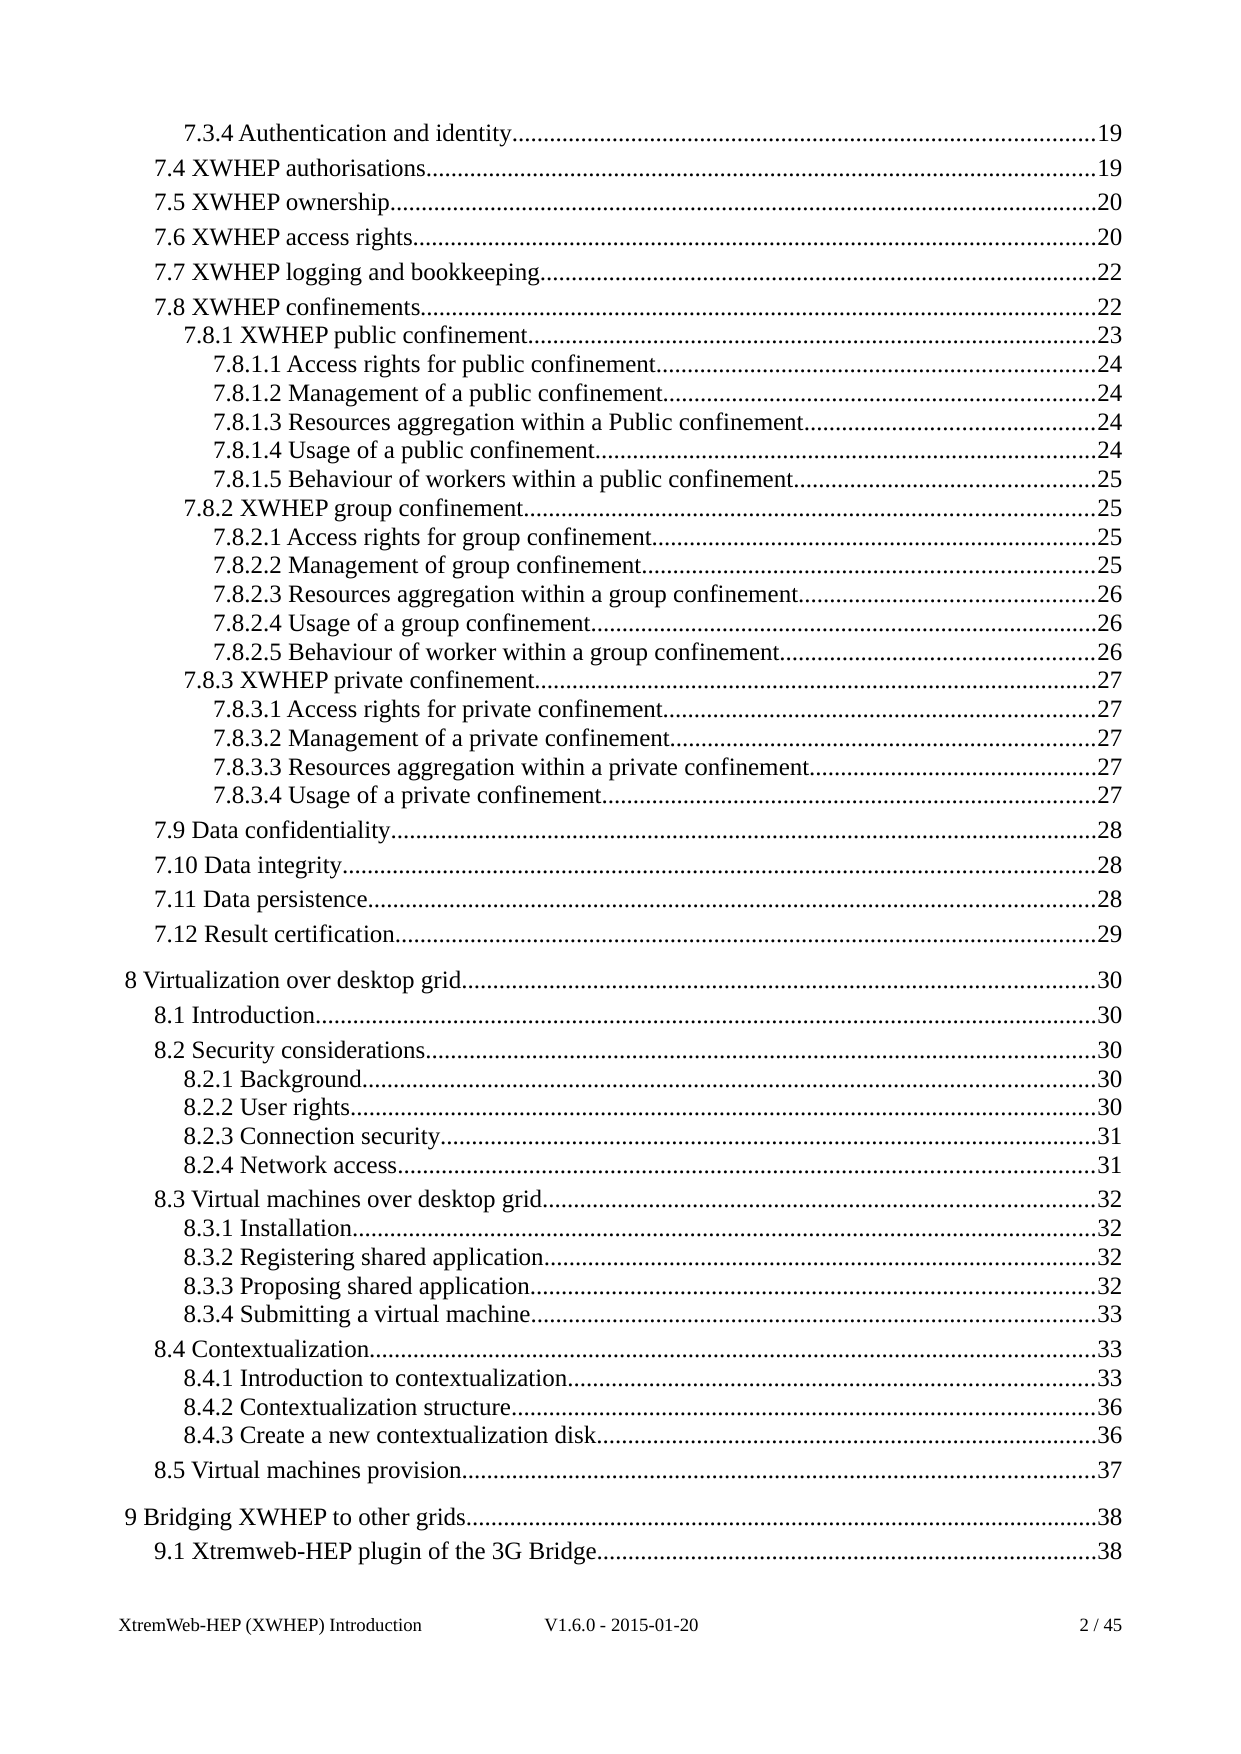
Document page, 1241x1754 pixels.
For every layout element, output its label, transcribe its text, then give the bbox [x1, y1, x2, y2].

text 7.8.1.1 Access rights for public confinement 24 [207, 349, 1122, 378]
text 7.8.3 XWHEP private confinement 27 [177, 665, 1122, 694]
text 8.2 Security considerations 30 [148, 1035, 1122, 1064]
text 7.8.1.3 Resources aggregation within a Public confinement 24 [207, 407, 1122, 435]
text 8.4 Contextualization 33 [148, 1334, 1122, 1363]
text 8.2.3 Connection security 31 [177, 1121, 1122, 1150]
text 8.3 Virtual machines over desktop grid 32 [148, 1184, 1122, 1213]
text 7.6 XWHEP access rights 20 [148, 222, 1122, 251]
text 8.4.2 Contextualization structure 36 [177, 1392, 1122, 1421]
text 9 Bridging XWHEP to other grids 38 [118, 1502, 1122, 1530]
text 7.8.3.1 Access rights for private confinement 27 [207, 694, 1122, 723]
text 8 Virtualization over desktop grid 30 [118, 966, 1122, 994]
text 7.8.2.4 Usage of a group confinement 26 [207, 608, 1122, 637]
text 9.1 Xtremweb-HEP plugin of the 3G Bridge 38 [148, 1536, 1122, 1565]
text 8.2.2 User rights 30 [177, 1092, 1122, 1121]
text 8.5 Virtual machines provision 37 [148, 1455, 1122, 1484]
text 7.8.2.5 Behaviour of worker within a group confinement 26 [207, 637, 1122, 665]
text 7.10 Data integrity 28 [148, 850, 1122, 878]
text 7.8.2.2 Management of group confinement 25 [207, 550, 1122, 579]
text 7.4 XWHEP authorisations 19 [148, 153, 1122, 182]
text 8.1 Introduction 30 [148, 1000, 1122, 1029]
text 7.5 XWHEP ownership 20 [148, 187, 1122, 216]
text 7.8.3.2 Management of a private confinement 27 [207, 723, 1122, 752]
text 8.4.3 Create a new contextualization disk 36 [177, 1421, 1122, 1449]
text 7.8.1.2 Management of a public confinement 24 [207, 378, 1122, 407]
text 7.8.2 XWHEP group confinement 25 [177, 493, 1122, 522]
text 7.3.4 Authentication and identity 19 [177, 118, 1122, 147]
text 7.8 XWHEP confinements 22 [148, 292, 1122, 320]
text 7.8.3.3 Resources aggregation within a private confinement 27 [207, 752, 1122, 780]
text 7.8.3.4 Usage of a private confinement 27 [207, 780, 1122, 809]
text 8.2.4 Network access 31 [177, 1150, 1122, 1179]
text 7.8.1 XWHEP public confinement 23 [177, 320, 1122, 349]
text 7.9 Data confidentiality 28 [148, 815, 1122, 844]
text 7.12 Result certification 29 [148, 919, 1122, 948]
text 8.3.4 Submitting a virtual machine 33 [177, 1299, 1122, 1328]
text 8.3.1 Installation 32 [177, 1213, 1122, 1242]
text 7.7 XWHEP logging and bookkeeping 22 [148, 257, 1122, 286]
text 7.11 Data persistence 28 [148, 884, 1122, 913]
text 8.3.2 Registering shared application 32 [177, 1242, 1122, 1271]
text 7.8.2.3 Resources aggregation within a group confinement 26 [207, 579, 1122, 608]
text 7.8.1.5 Behaviour of workers within a public confinement 25 [207, 464, 1122, 493]
text 8.2.1 Background 30 [177, 1064, 1122, 1092]
text 7.8.1.4 Usage of a public confinement 24 [207, 435, 1122, 464]
text 8.4.1 Introduction to contextualization 33 [177, 1363, 1122, 1392]
text 8.3.3 Proposing shared application 32 [177, 1271, 1122, 1299]
text 7.8.2.1 Access rights for group confinement 25 [207, 522, 1122, 550]
